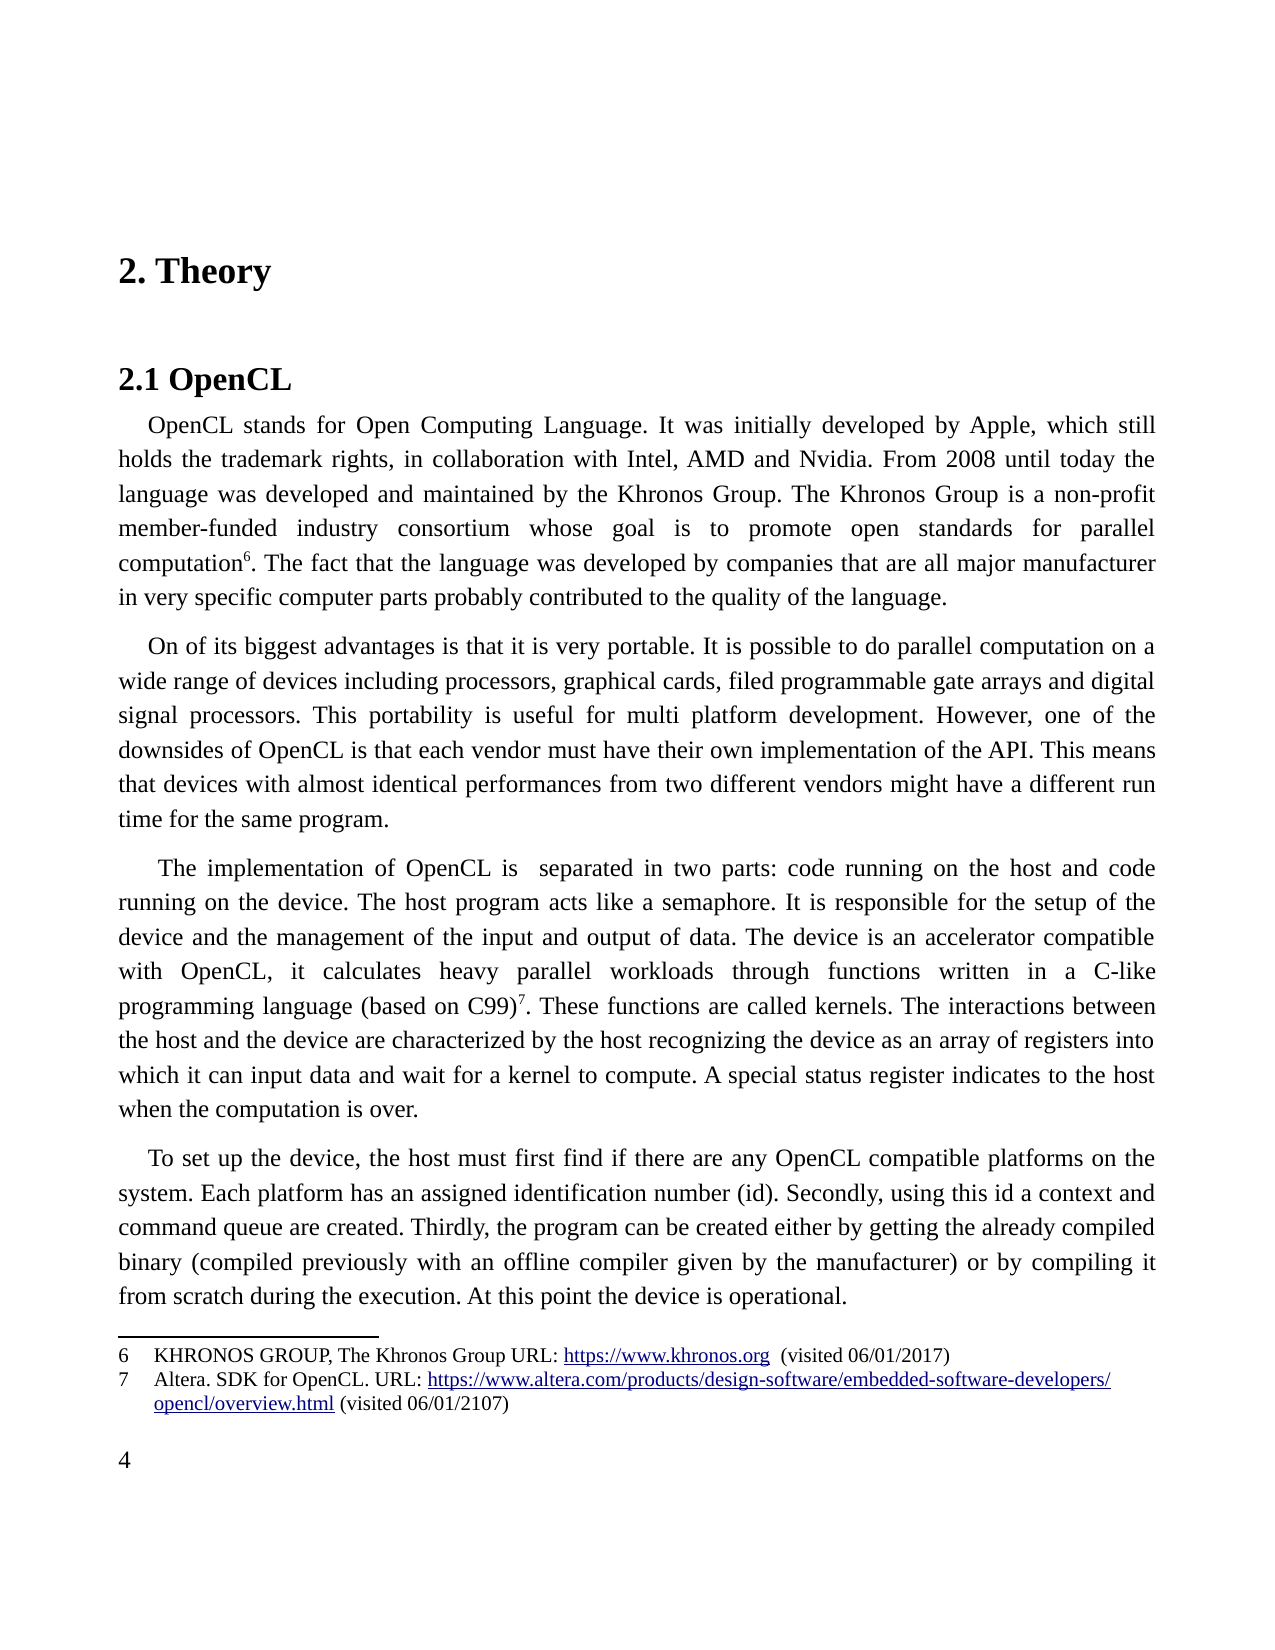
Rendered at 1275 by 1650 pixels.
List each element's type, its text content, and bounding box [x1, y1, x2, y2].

text The implementation of OpenCL is separated in two parts: code running on the host and code running on the device. The host program acts like a semaphore. It is responsible for the setup of the device and the management of the input and output of data. The device is an accelerator compatible with OpenCL, it calculates heavy parallel workloads through functions written in a C-like programming language (based on C99). These functions are called kernels. The interactions between the host and the device are characterized by the host recognizing the device as an array of registers into which it can input data and wait for a kernel to compute. A special status register indicates to the host when the computation is over. [118, 853, 1157, 1123]
subtitle 2.1 OpenCL [118, 359, 1157, 397]
text To set up the device, the host must first find if there are any OpenCL compatible platforms on the system. Each platform has an assigned identification number (id). Secondly, using this id a context and command queue are created. Thirdly, the program can be created either by getting the already compiled binary (compiled previously with an offline compiler given by the manufacturer) or by compiling it from scratch during the execution. At this point the device is operational. [118, 1143, 1157, 1310]
text On of its biggest advantages is that it is very portable. It is possible to do parallel computation on a wide range of devices including processors, graphical cards, filed programmable gate arrays and digital signal processors. This portability is useful for multi platform development. However, one of the downsides of OpenCL is that each vendor must have their own implementation of the API. This means that devices with almost identical performances from two different vendors might have a different run time for the same program. [118, 631, 1157, 832]
subtitle 2. Theory [118, 248, 1157, 291]
text Altera. SDK for OpenCL. URL: https://www.altera.com/products/design-software/embedded-software-developers/opencl/overview.html (visited 06/01/2107) [118, 1367, 1157, 1415]
text KHRONOS GROUP, The Khronos Group URL: https://www.khronos.org (visited 06/01/2017) [118, 1343, 1157, 1367]
text OpenCL stands for Open Computing Language. It was initially developed by Apple, which still holds the trademark rights, in collaboration with Intel, AMD and Nvidia. From 2008 until today the language was developed and maintained by the Khronos Group. The Khronos Group is a non-profit member-funded industry consortium whose goal is to promote open standards for parallel computation. The fact that the language was developed by companies that are all major manufacturer in very specific computer parts probably contributed to the quality of the language. [118, 410, 1157, 611]
